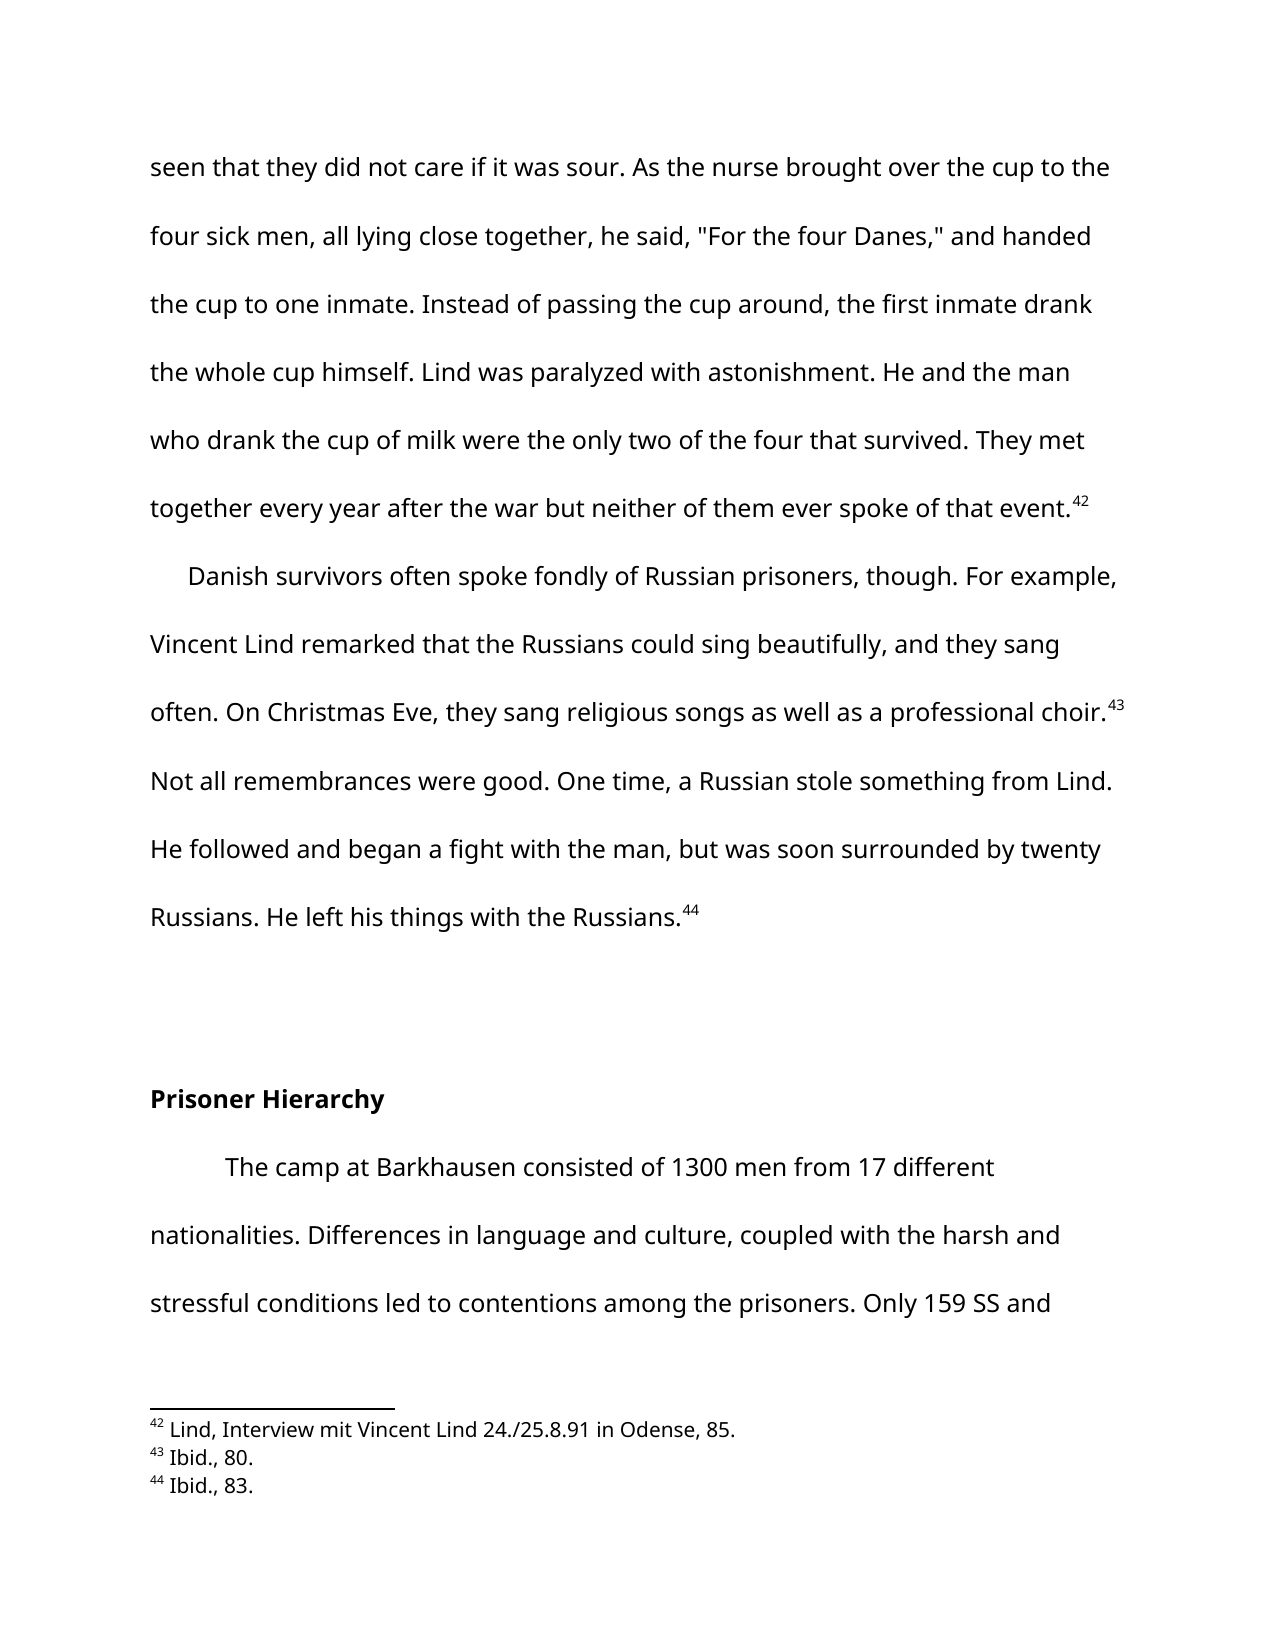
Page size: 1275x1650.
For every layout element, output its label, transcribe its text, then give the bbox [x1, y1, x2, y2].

text Prisoner Hierarchy [150, 1081, 1125, 1115]
text Ibid., 83. [150, 1472, 1125, 1500]
text Ibid., 80. [150, 1443, 1125, 1472]
text seen that they did not care if it was sour. As the nurse brought over the cup to the four sick men, all lying close together, he said, "For the four Danes," and handed the cup to one inmate. Instead of passing the cup around, the first inmate drank the whole cup himself. Lind was paralyzed with astonishment. He and the man who drank the cup of milk were the only two of the four that survived. They met together every year after the war but neither of them ever spoke of that event. [150, 150, 1125, 525]
text The camp at Barkhausen consisted of 1300 men from 17 different nationalities. Differences in language and culture, coupled with the harsh and stressful conditions led to contentions among the prisoners. Only 159 SS and [150, 1149, 1125, 1320]
text Lind, Interview mit Vincent Lind 24./25.8.91 in Odense, 85. [150, 1415, 1125, 1443]
text Danish survivors often spoke fondly of Russian prisoners, though. For example, Vincent Lind remarked that the Russians could sing beautifully, and they sang often. On Christmas Eve, they sang religious songs as well as a professional choir. Not all remembrances were good. One time, a Russian stole something from Lind. He followed and began a fight with the man, but was soon surrounded by twenty Russians. He left his things with the Russians. [150, 559, 1125, 933]
